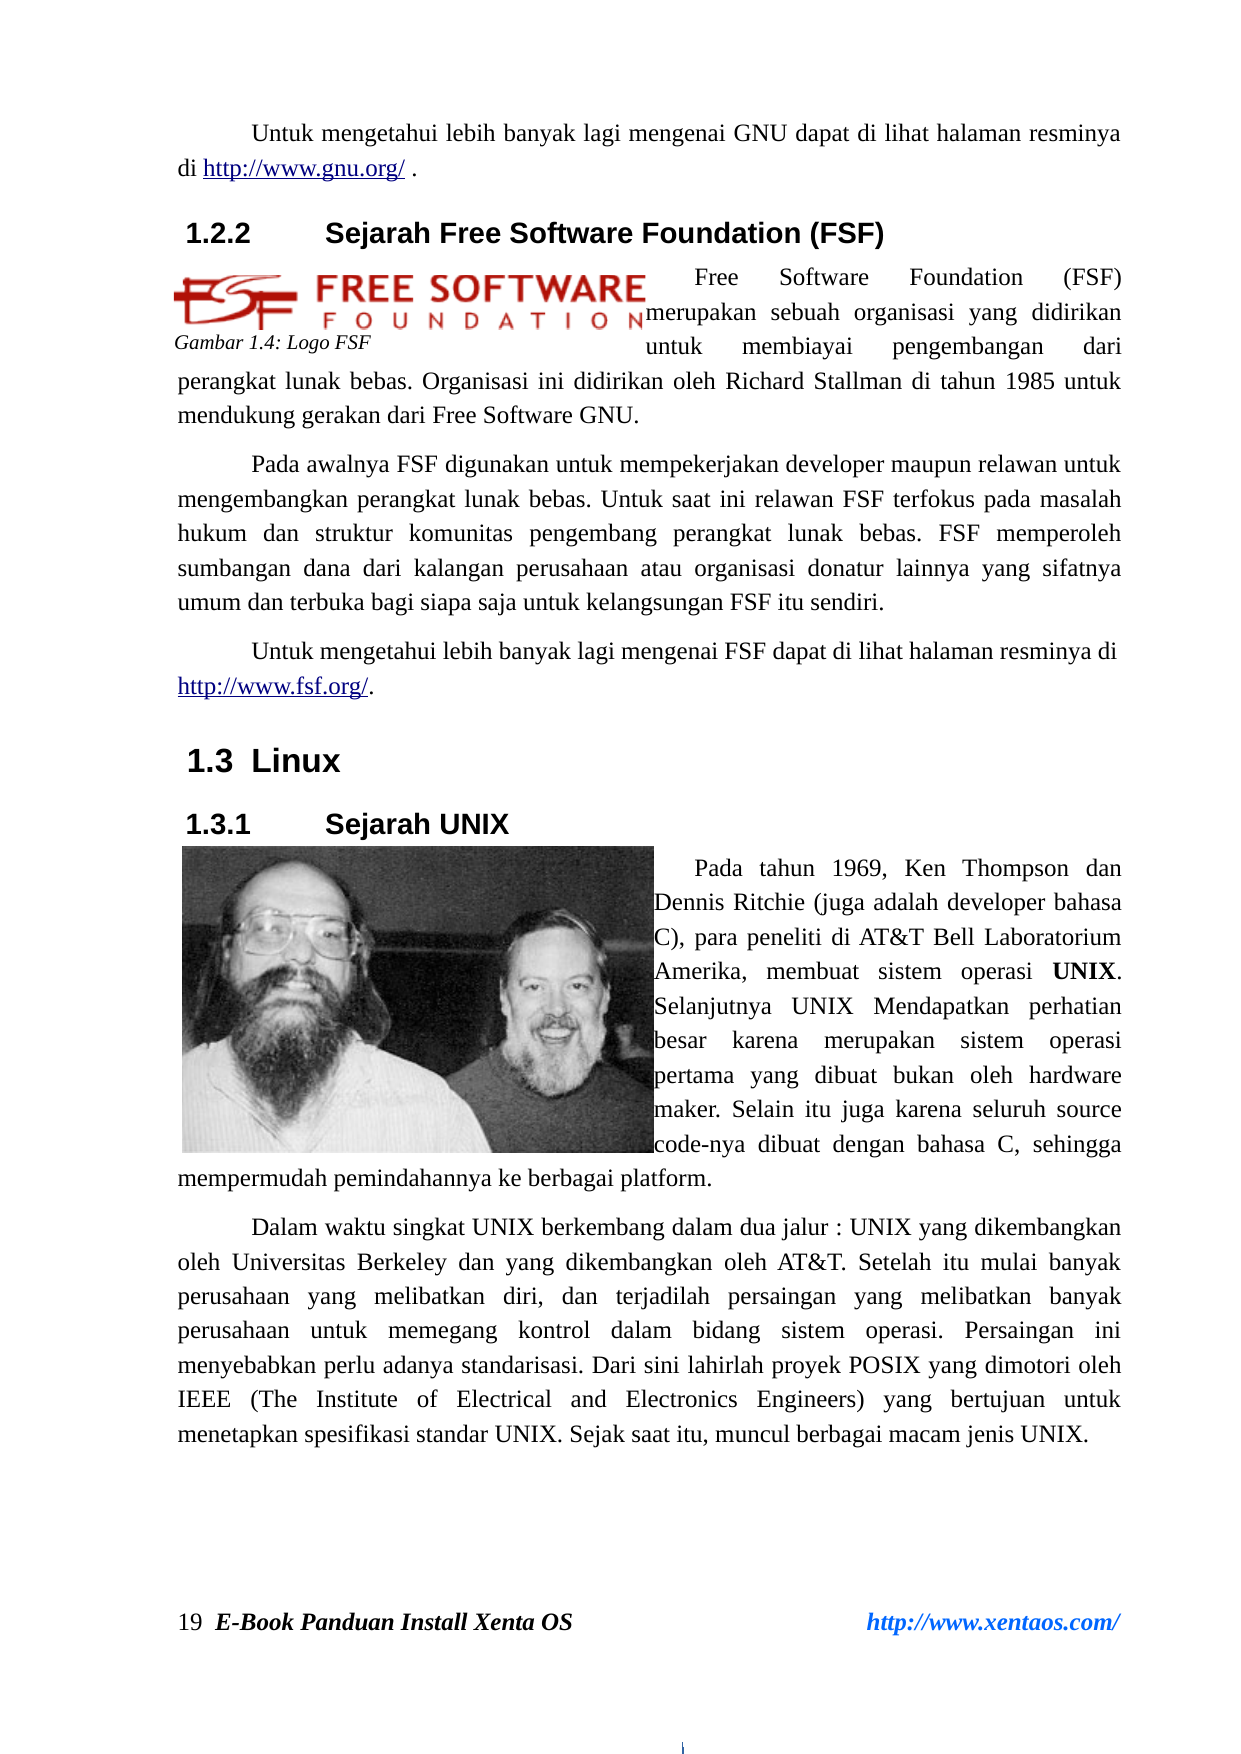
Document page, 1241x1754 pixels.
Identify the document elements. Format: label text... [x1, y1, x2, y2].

text Gambar 1.4: Logo FSF [174, 330, 645, 354]
text Untuk mengetahui lebih banyak lagi mengenai FSF dapat di lihat halaman resminya di http://www.fsf.org/. [177, 636, 1122, 700]
text Untuk mengetahui lebih banyak lagi mengenai GNU dapat di lihat halaman resminya di http://www.gnu.org/ . [177, 118, 1122, 181]
text Dalam waktu singkat UNIX berkembang dalam dua jalur : UNIX yang dikembangkan oleh Universitas Berkeley dan yang dikembangkan oleh AT&T. Setelah itu mulai banyak perusahaan yang melibatkan diri, dan terjadilah persaingan yang melibatkan banyak perusahaan untuk memegang kontrol dalam bidang sistem operasi. Persaingan ini menyebabkan perlu adanya standarisasi. Dari sini lahirlah proyek POSIX yang dimotori oleh IEEE (The Institute of Electrical and Electronics Engineers) yang bertujuan untuk menetapkan spesifikasi standar UNIX. Sejak saat itu, muncul berbagai macam jenis UNIX. [177, 1212, 1122, 1448]
subtitle Sejarah Free Software Foundation (FSF) [177, 216, 1122, 250]
picture [173, 275, 646, 330]
picture [182, 846, 654, 1153]
subtitle Sejarah UNIX [177, 807, 1122, 840]
text Free Software Foundation (FSF) merupakan sebuah organisasi yang didirikan untuk membiayai pengembangan dari perangkat lunak bebas. Organisasi ini didirikan oleh Richard Stallman di tahun 1985 untuk mendukung gerakan dari Free Software GNU. [174, 262, 1122, 429]
text Pada tahun 1969, Ken Thompson dan Dennis Ritchie (juga adalah developer bahasa C), para peneliti di AT&T Bell Laboratorium Amerika, membuat sistem operasi UNIX. Selanjutnya UNIX Mendapatkan perhatian besar karena merupakan sistem operasi pertama yang dibuat bukan oleh hardware maker. Selain itu juga karena seluruh source code-nya dibuat dengan bahasa C, sehingga mempermudah pemindahannya ke berbagai platform. [177, 853, 1122, 1192]
text Pada awalnya FSF digunakan untuk mempekerjakan developer maupun relawan untuk mengembangkan perangkat lunak bebas. Untuk saat ini relawan FSF terfokus pada masalah hukum dan struktur komunitas pengembang perangkat lunak bebas. FSF memperoleh sumbangan dana dari kalangan perusahaan atau organisasi donatur lainnya yang sifatnya umum dan terbuka bagi siapa saja untuk kelangsungan FSF itu sendiri. [177, 449, 1122, 616]
subtitle Linux [177, 741, 1122, 779]
